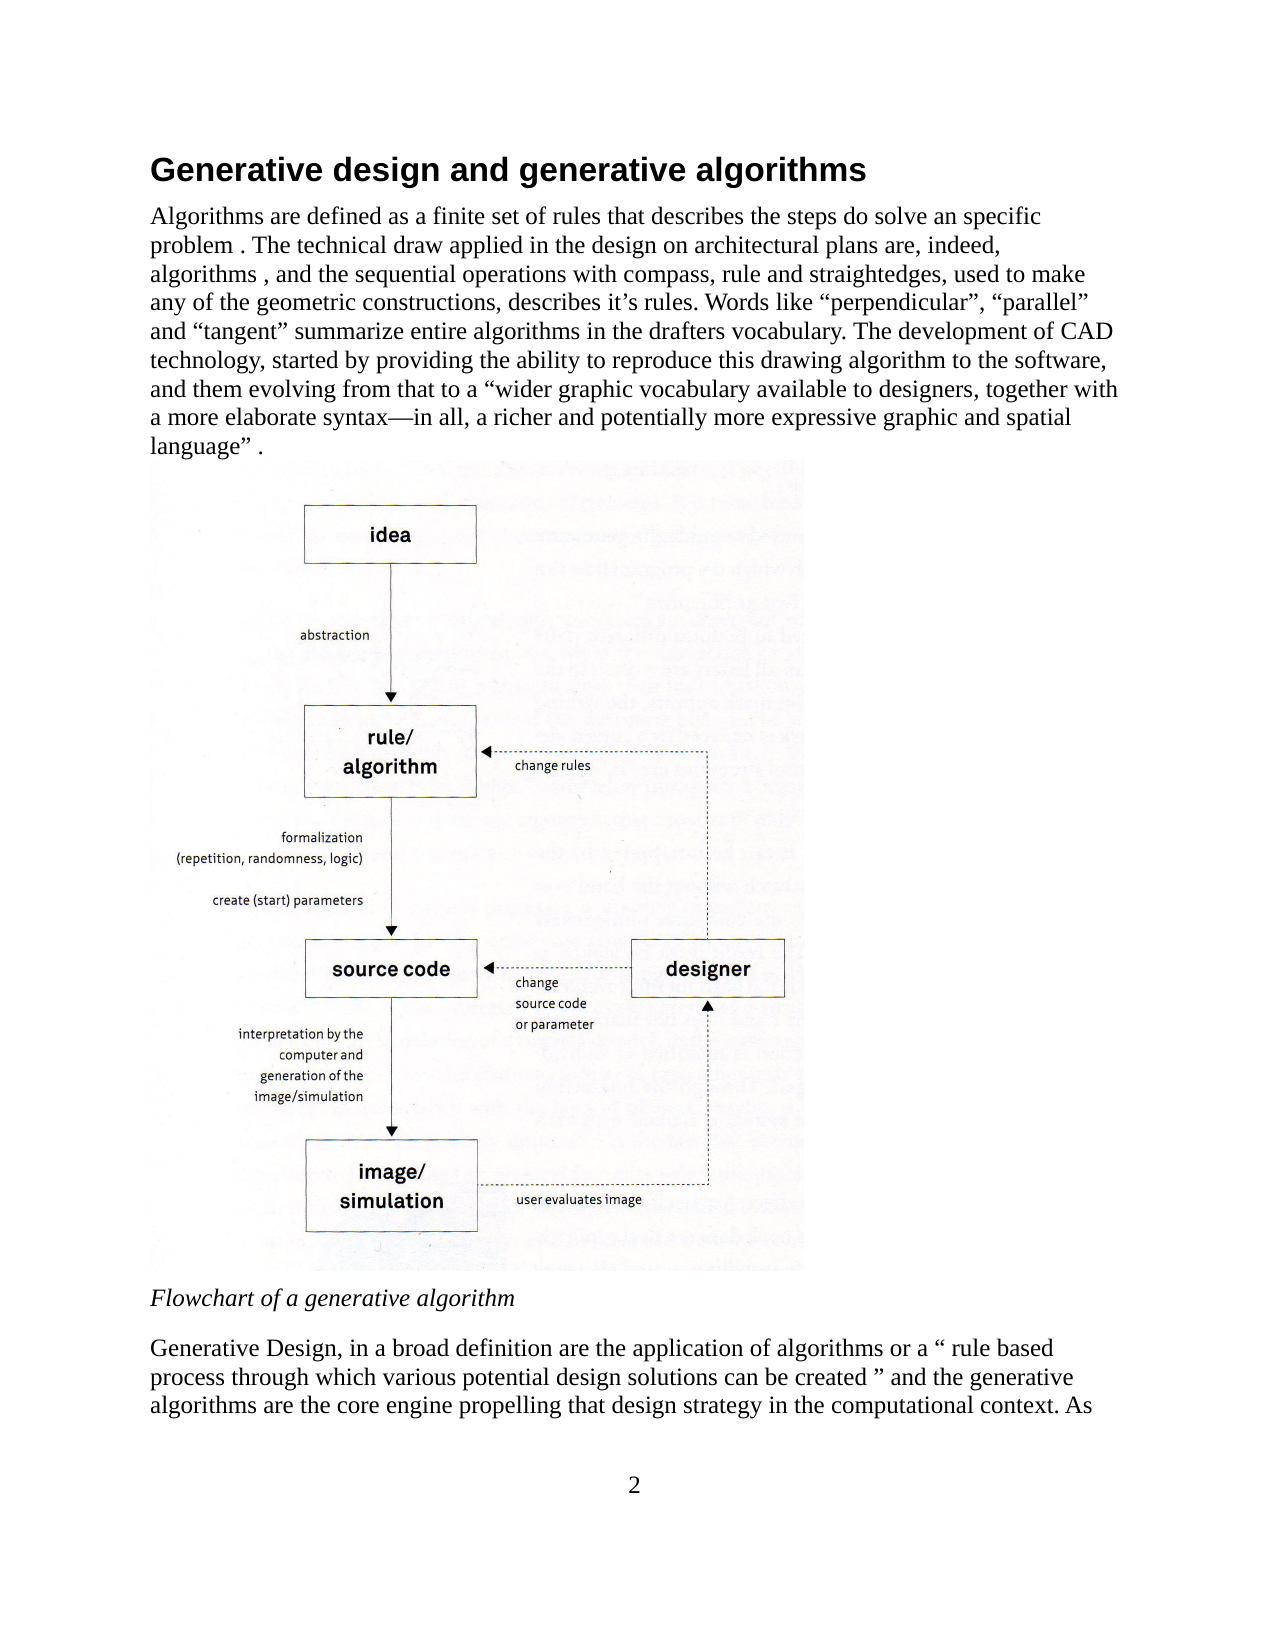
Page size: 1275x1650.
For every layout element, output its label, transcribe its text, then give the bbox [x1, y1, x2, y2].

subtitle Generative design and generative algorithms [150, 150, 1125, 189]
picture [150, 460, 805, 1271]
text Generative Design, in a broad definition are the application of algorithms or a “ rule based process through which various potential design solutions can be created ” and the generative algorithms are the core engine propelling that design strategy in the computational context. As [150, 1333, 1125, 1419]
text Flowchart of a generative algorithm [150, 1283, 1125, 1312]
text Algorithms are defined as a finite set of rules that describes the steps do solve an specific problem . The technical draw applied in the design on architectural plans are, indeed, algorithms , and the sequential operations with compass, rule and straightedges, used to make any of the geometric constructions, describes it’s rules. Words like “perpendicular”, “parallel” and “tangent” summarize entire algorithms in the drafters vocabulary. The development of CAD technology, started by providing the ability to reproduce this drawing algorithm to the software, and them evolving from that to a “wider graphic vocabulary available to designers, together with a more elaborate syntax—in all, a richer and potentially more expressive graphic and spatial language” . [150, 201, 1125, 460]
